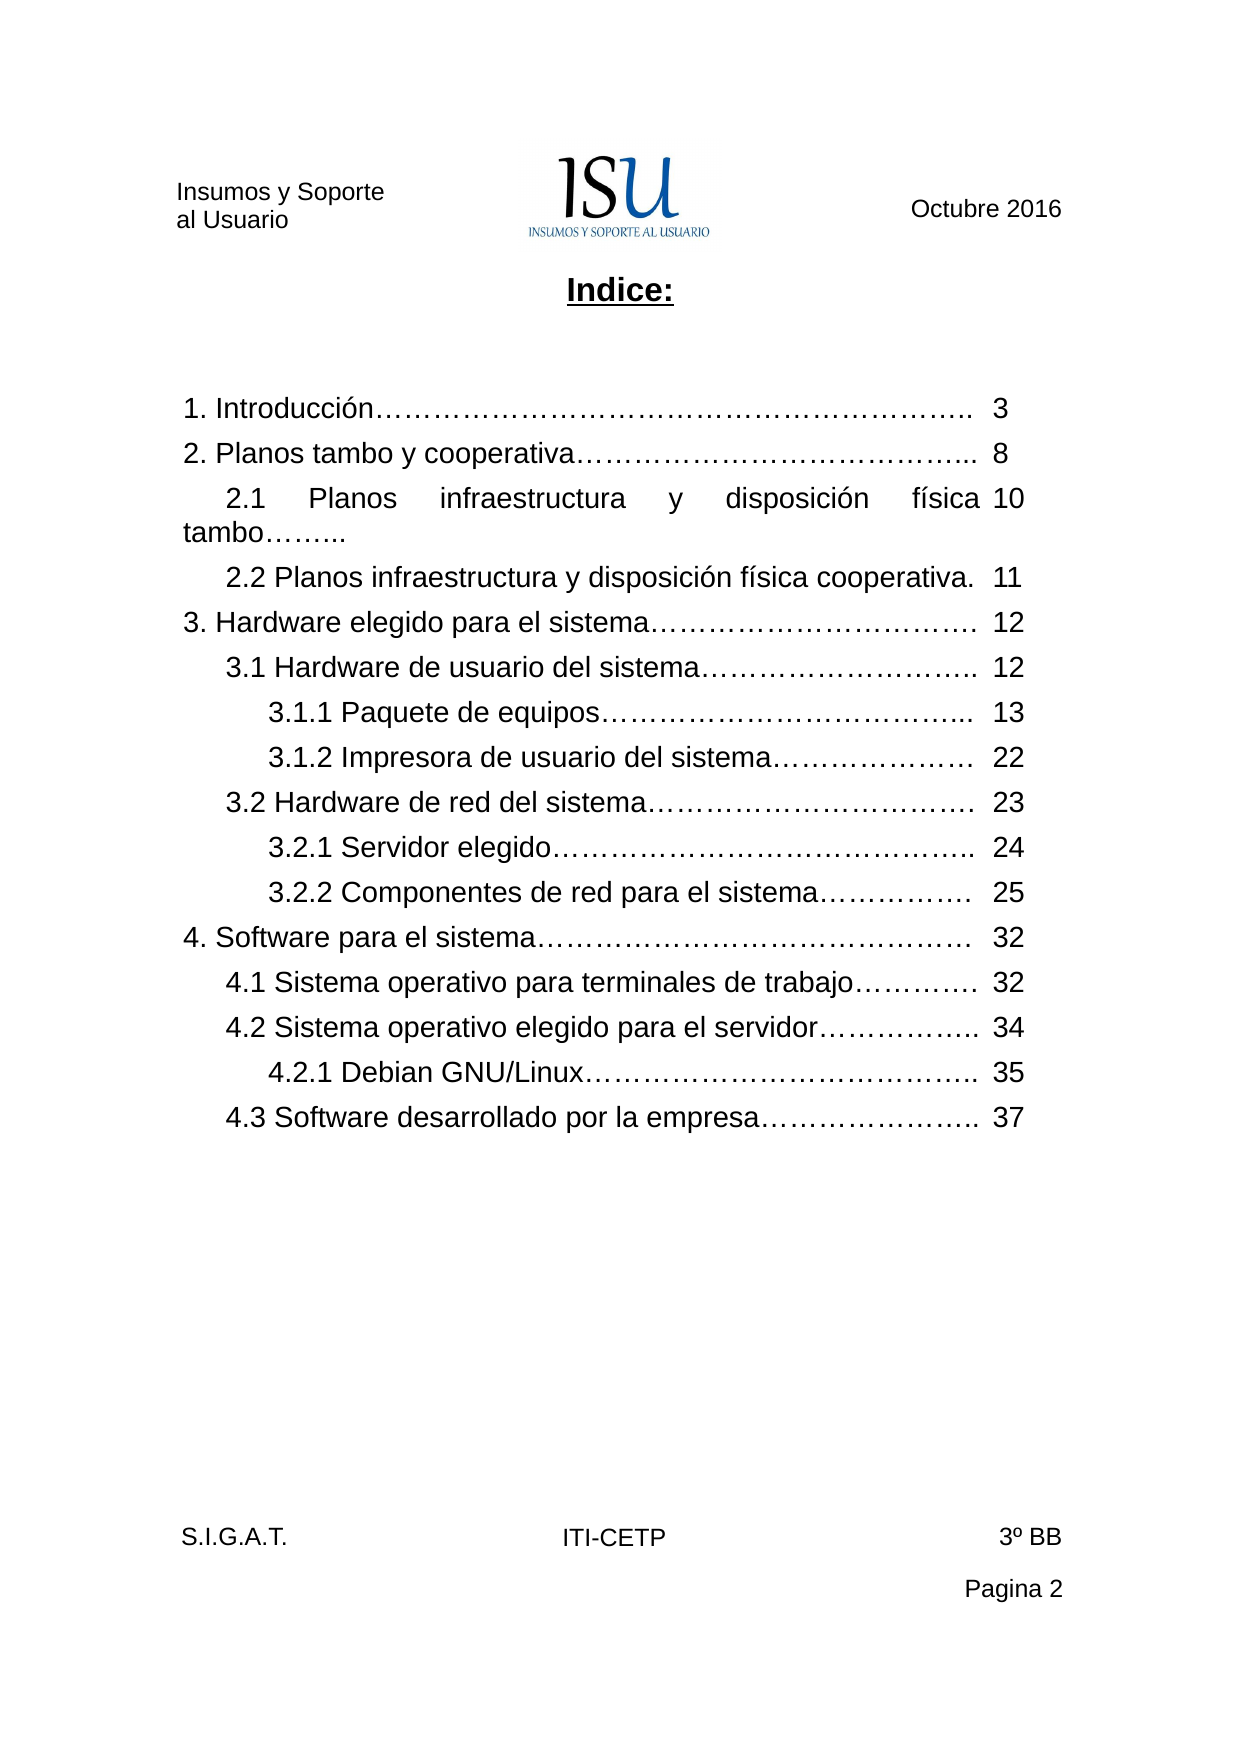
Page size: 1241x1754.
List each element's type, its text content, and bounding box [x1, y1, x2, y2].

table_cell 2.1 Planos infraestructura y disposición física tambo……... [177, 475, 986, 554]
table_cell 3.2.2 Componentes de red para el sistema……………. [177, 869, 986, 914]
table_cell [177, 1184, 986, 1229]
table_cell 12 [986, 644, 1063, 689]
table_cell 4.2 Sistema operativo elegido para el servidor…………….. [177, 1004, 986, 1049]
table_cell [986, 1139, 1063, 1184]
table_cell [177, 1139, 986, 1184]
table_cell 11 [986, 554, 1063, 599]
table_cell 37 [986, 1094, 1063, 1139]
table_cell 3.1 Hardware de usuario del sistema……………………….. [177, 644, 986, 689]
table_cell 13 [986, 689, 1063, 734]
table_cell [986, 1184, 1063, 1229]
table_cell [986, 1229, 1063, 1274]
table_cell 2.2 Planos infraestructura y disposición física cooperativa. [177, 554, 986, 599]
table_cell 32 [986, 914, 1063, 959]
table_cell 3.1.1 Paquete de equipos………………………………... [177, 689, 986, 734]
table_cell 3. Hardware elegido para el sistema……………………………. [177, 599, 986, 644]
table_cell 22 [986, 734, 1063, 779]
table_cell 4.2.1 Debian GNU/Linux………………………………….. [177, 1049, 986, 1094]
table_cell 10 [986, 475, 1063, 554]
table_cell 34 [986, 1004, 1063, 1049]
table_cell 23 [986, 779, 1063, 824]
table_cell 25 [986, 869, 1063, 914]
table_cell 3.2.1 Servidor elegido…………………………………….. [177, 824, 986, 869]
table_header 3 [986, 385, 1063, 430]
table_cell 32 [986, 959, 1063, 1004]
table_cell 4. Software para el sistema……………………………………… [177, 914, 986, 959]
table_cell [177, 1229, 986, 1274]
table_cell 4.3 Software desarrollado por la empresa………………….. [177, 1094, 986, 1139]
table_cell 35 [986, 1049, 1063, 1094]
table_cell 8 [986, 430, 1063, 475]
picture [517, 138, 723, 252]
table_cell [177, 1274, 986, 1319]
table_cell 12 [986, 599, 1063, 644]
table_cell 2. Planos tambo y cooperativa…………………………………... [177, 430, 986, 475]
table_header 1. Introducción…………………………………………………….. [177, 385, 986, 430]
text Indice: [177, 270, 1063, 309]
table_cell 24 [986, 824, 1063, 869]
table_cell 3.2 Hardware de red del sistema……………………………. [177, 779, 986, 824]
table_cell 3.1.2 Impresora de usuario del sistema………………… [177, 734, 986, 779]
table_cell 4.1 Sistema operativo para terminales de trabajo…………. [177, 959, 986, 1004]
table_cell [986, 1274, 1063, 1319]
